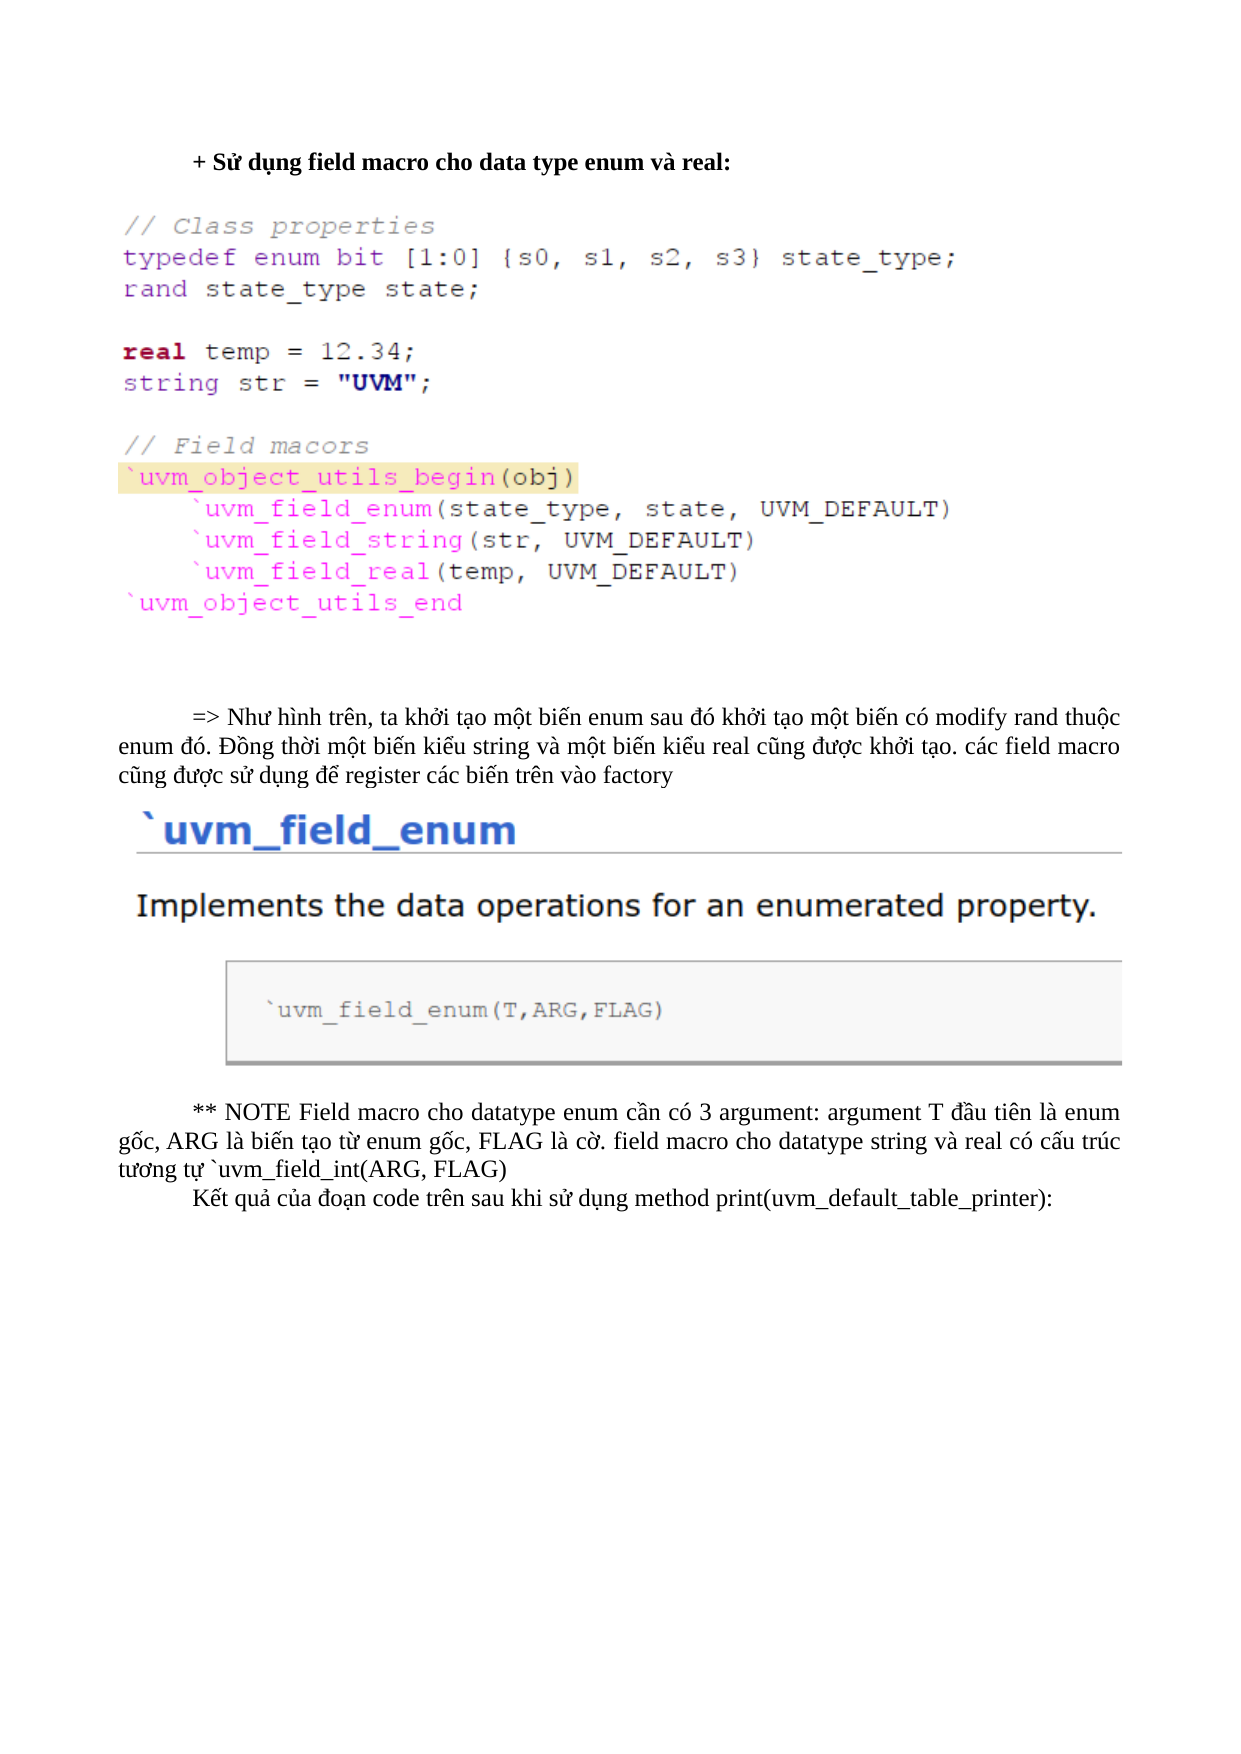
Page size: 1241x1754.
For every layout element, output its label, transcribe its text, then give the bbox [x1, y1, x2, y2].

text => Như hình trên, ta khởi tạo một biến enum sau đó khởi tạo một biến có modify rand thuộc enum đó. Đồng thời một biến kiểu string và một biến kiểu real cũng được khởi tạo. các field macro cũng được sử dụng để register các biến trên vào factory [118, 674, 1122, 788]
picture [118, 788, 1123, 1069]
text ** NOTE Field macro cho datatype enum cần có 3 argument: argument T đầu tiên là enum gốc, ARG là biến tạo từ enum gốc, FLAG là cờ. field macro cho datatype string và real có cấu trúc tương tự `uvm_field_int(ARG, FLAG) [118, 1069, 1122, 1183]
picture [118, 204, 1123, 645]
text + Sử dụng field macro cho data type enum và real: [118, 147, 1122, 176]
text Kết quả của đoạn code trên sau khi sử dụng method print(uvm_default_table_printer): [118, 1183, 1122, 1212]
